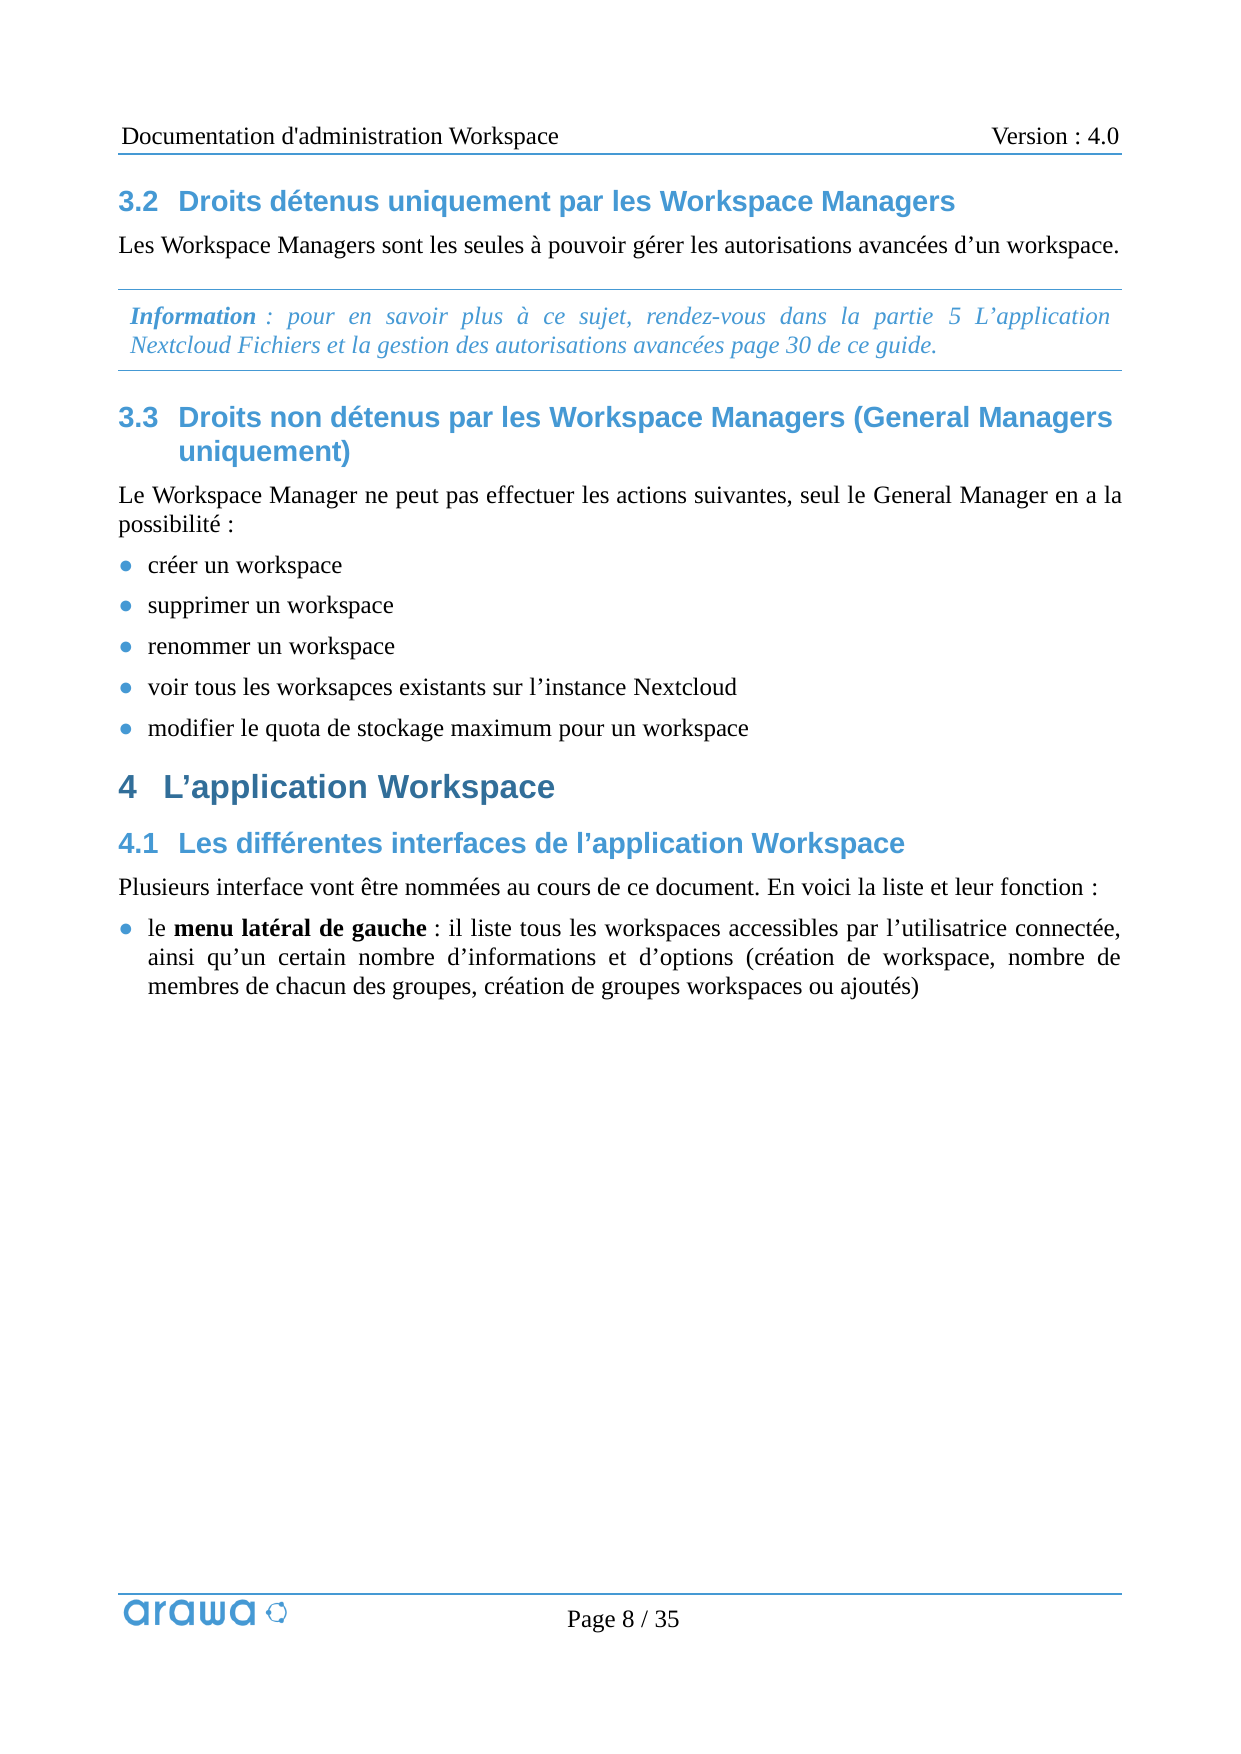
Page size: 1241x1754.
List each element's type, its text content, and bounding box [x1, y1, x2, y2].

list créer un workspace [118, 549, 1122, 578]
list voir tous les worksapces existants sur l’instance Nextcloud [118, 672, 1122, 701]
list modifier le quota de stockage maximum pour un workspace [118, 713, 1122, 742]
text Plusieurs interface vont être nommées au cours de ce document. En voici la liste et leur fonction : [118, 872, 1122, 901]
list le menu latéral de gauche : il liste tous les workspaces accessibles par l’utilisatrice connectée, ainsi qu’un certain nombre d’informations et d’options (création de workspace, nombre de membres de chacun des groupes, création de groupes workspaces ou ajoutés) [118, 913, 1122, 1000]
picture [121, 1597, 290, 1628]
list renommer un workspace [118, 631, 1122, 660]
text Information : pour en savoir plus à ce sujet, rendez-vous dans la partie 5 L’application Nextcloud Fichiers et la gestion des autorisations avancées page 30 de ce guide. [118, 290, 1122, 370]
list supprimer un workspace [118, 590, 1122, 619]
subtitle Les différentes interfaces de l’application Workspace [118, 826, 1122, 860]
subtitle Droits détenus uniquement par les Workspace Managers [118, 184, 1122, 218]
subtitle Droits non détenus par les Workspace Managers (General Managers uniquement) [118, 400, 1122, 467]
text Les Workspace Managers sont les seules à pouvoir gérer les autorisations avancées d’un workspace. [118, 230, 1122, 259]
text Le Workspace Manager ne peut pas effectuer les actions suivantes, seul le General Manager en a la possibilité : [118, 479, 1122, 538]
subtitle L’application Workspace [118, 767, 1122, 805]
